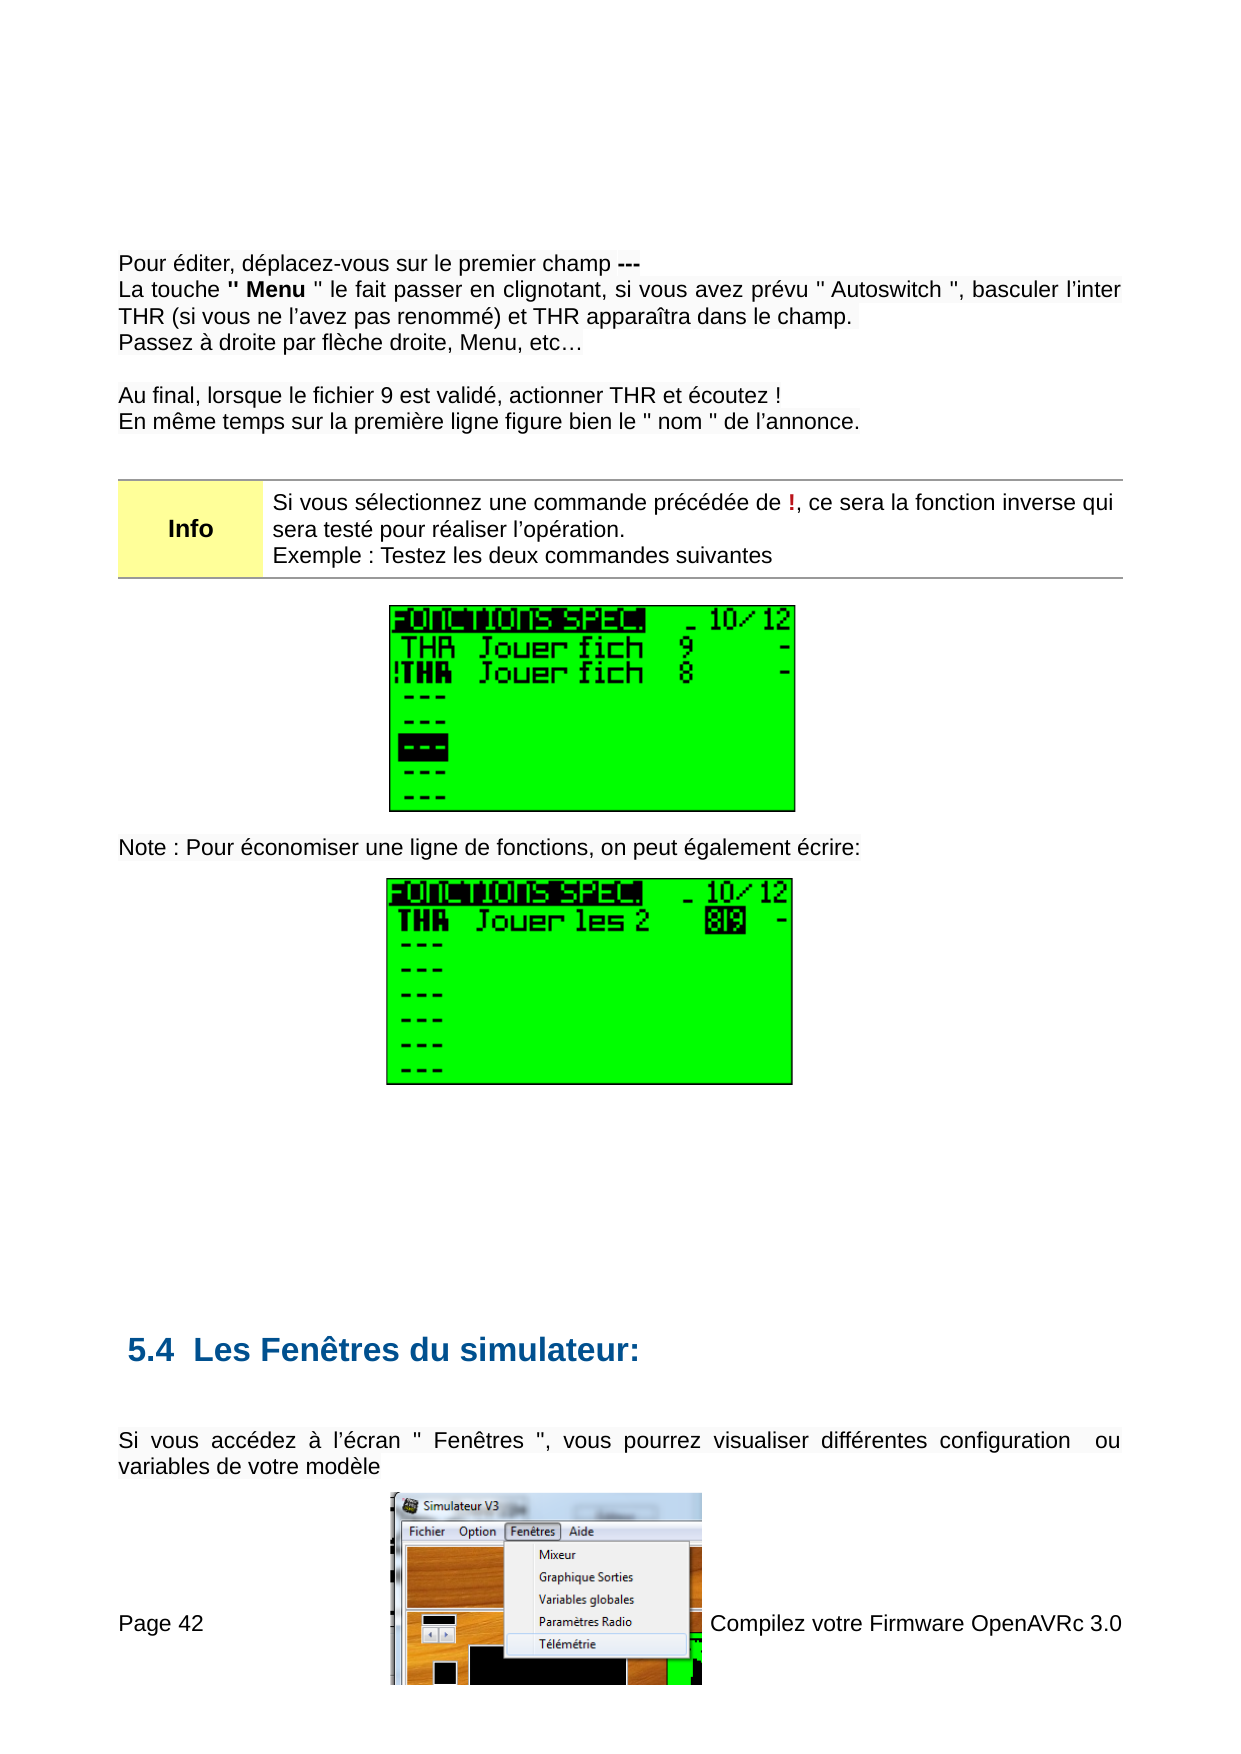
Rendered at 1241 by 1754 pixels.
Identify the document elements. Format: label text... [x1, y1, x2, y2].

picture [389, 605, 796, 812]
text Au final, lorsque le fichier 9 est validé, actionner THR et écoutez ! [118, 382, 1122, 408]
subtitle Les Fenêtres du simulateur: [118, 1329, 1122, 1368]
text La touche '' Menu '' le fait passer en clignotant, si vous avez prévu '' Autoswitch '', basculer l’inter THR (si vous ne l’avez pas renommé) et THR apparaîtra dans le champ. [118, 276, 1122, 329]
picture [390, 1492, 702, 1685]
text Si vous accédez à l’écran '' Fenêtres '', vous pourrez visualiser différentes configuration ou variables de votre modèle [118, 1427, 1122, 1479]
text Passez à droite par flèche droite, Menu, etc… [118, 329, 1122, 355]
text En même temps sur la première ligne figure bien le '' nom '' de l’annonce. [118, 408, 1122, 434]
text Note : Pour économiser une ligne de fonctions, on peut également écrire: [118, 834, 1122, 861]
table_header Si vous sélectionnez une commande précédée de !, ce sera la fonction inverse qui sera testé pour réaliser l’opération. Exemple : Testez les deux commandes suivantes [264, 481, 1122, 577]
picture [386, 878, 793, 1085]
text Pour éditer, déplacez-vous sur le premier champ --- [118, 250, 1122, 276]
table_header Info [118, 481, 263, 577]
